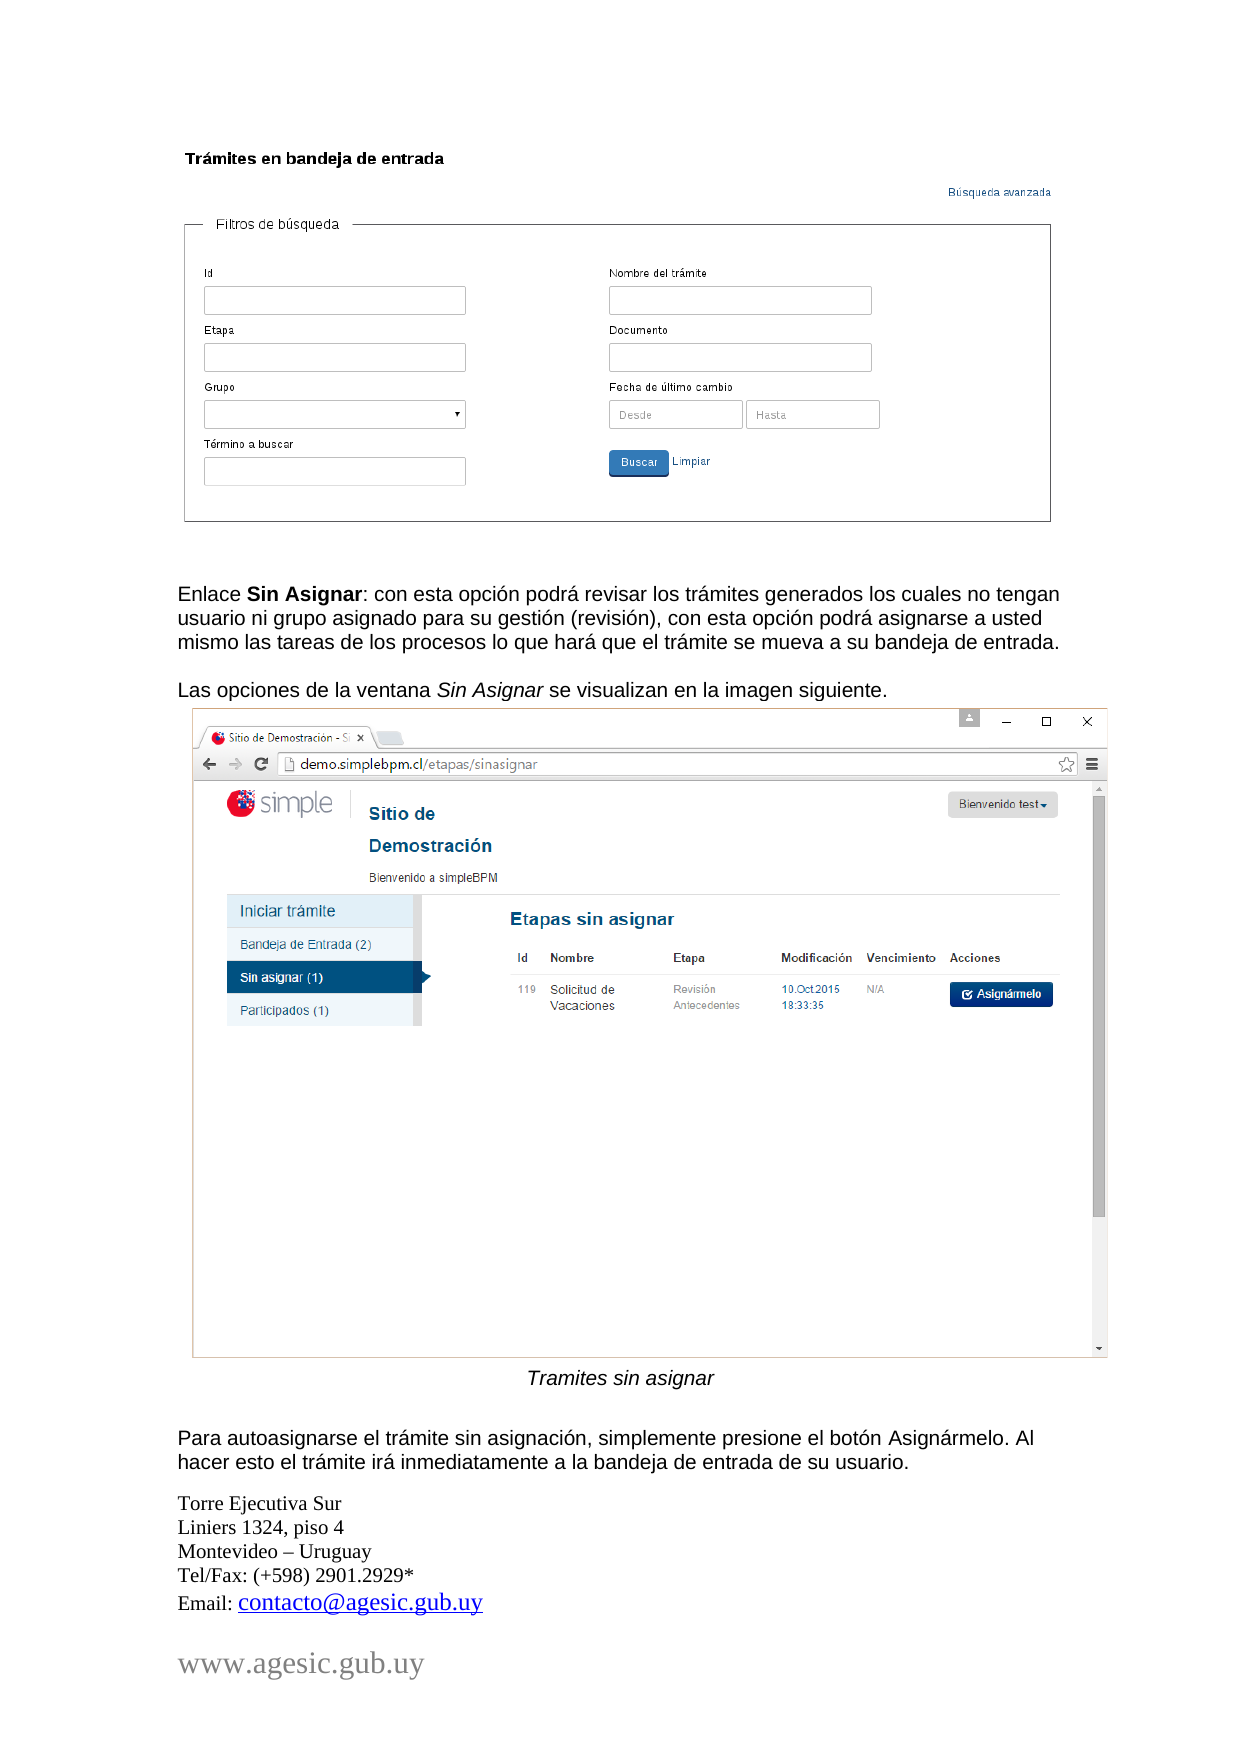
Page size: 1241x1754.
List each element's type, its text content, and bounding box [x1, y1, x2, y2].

picture [177, 147, 1063, 534]
text Las opciones de la ventana Sin Asignar se visualizan en la imagen siguiente. [177, 677, 1063, 701]
text Para autoasignarse el trámite sin asignación, simplemente presione el botón Asignármelo. Al hacer esto el trámite irá inmediatamente a la bandeja de entrada de su usuario. [177, 1426, 1063, 1474]
text Enlace Sin Asignar: con esta opción podrá revisar los trámites generados los cuales no tengan usuario ni grupo asignado para su gestión (revisión), con esta opción podrá asignarse a usted mismo las tareas de los procesos lo que hará que el trámite se mueva a su bandeja de entrada. [177, 582, 1063, 653]
text Tramites sin asignar [177, 1366, 1063, 1389]
picture [192, 708, 1108, 1358]
